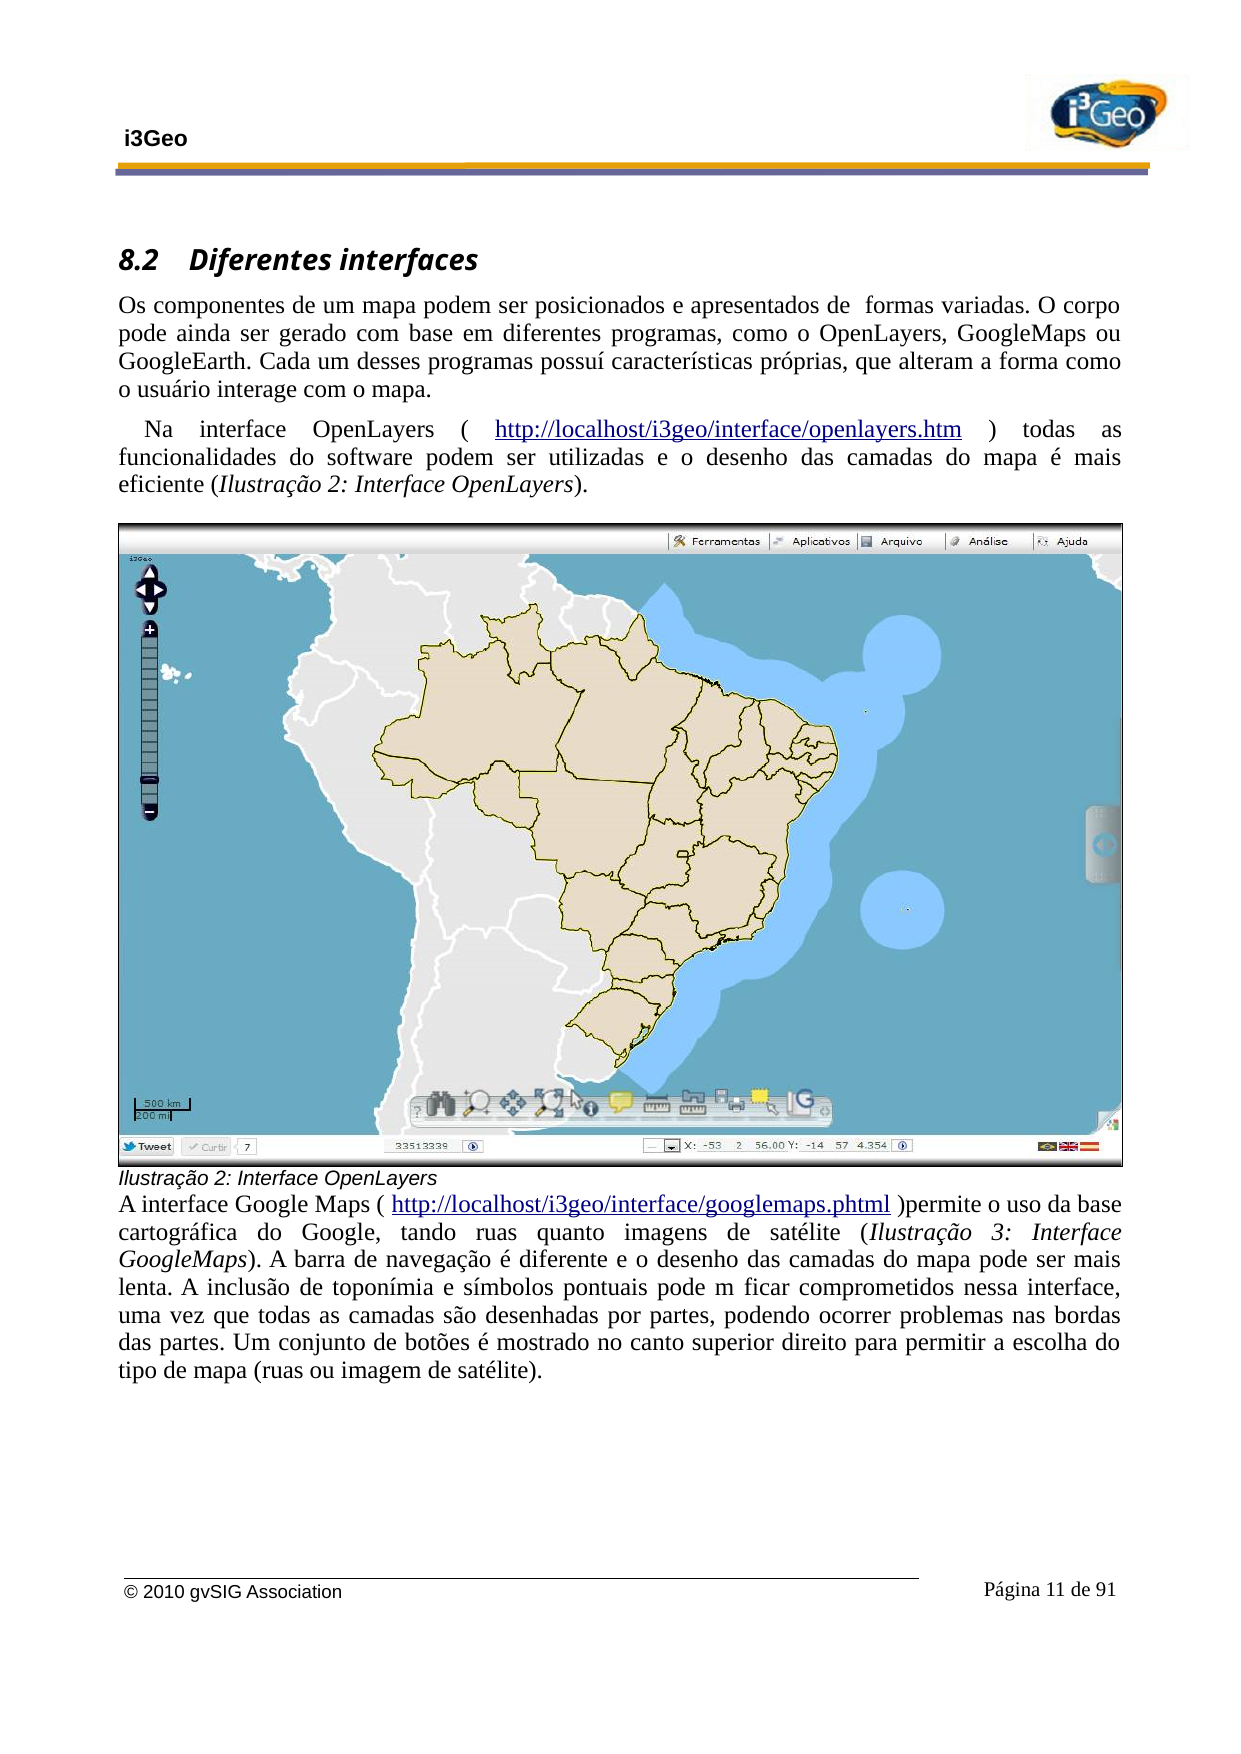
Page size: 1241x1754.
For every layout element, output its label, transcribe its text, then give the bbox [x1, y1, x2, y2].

text Os componentes de um mapa podem ser posicionados e apresentados de formas variadas. O corpo pode ainda ser gerado com base em diferentes programas, como o OpenLayers, GoogleMaps ou GoogleEarth. Cada um desses programas possuí características próprias, que alteram a forma como o usuário interage com o mapa. [118, 292, 1122, 402]
picture [119, 524, 1122, 1166]
text A interface Google Maps ( http://localhost/i3geo/interface/googlemaps.phtml )permite o uso da base cartográfica do Google, tando ruas quanto imagens de satélite (Ilustração 3: Interface GoogleMaps). A barra de navegação é diferente e o desenho das camadas do mapa pode ser mais lenta. A inclusão de toponímia e símbolos pontuais pode m ficar comprometidos nessa interface, uma vez que todas as camadas são desenhadas por partes, podendo ocorrer problemas nas bordas das partes. Um conjunto de botões é mostrado no canto superior direito para permitir a escolha do tipo de mapa (ruas ou imagem de satélite). [118, 1190, 1122, 1384]
picture [1025, 74, 1191, 151]
text Ilustração 2: Interface OpenLayers [118, 1167, 1122, 1190]
text Na interface OpenLayers ( http://localhost/i3geo/interface/openlayers.htm ) todas as funcionalidades do software podem ser utilizadas e o desenho das camadas do mapa é mais eficiente (Ilustração 2: Interface OpenLayers). [118, 415, 1122, 498]
subtitle Diferentes interfaces [118, 239, 1122, 279]
